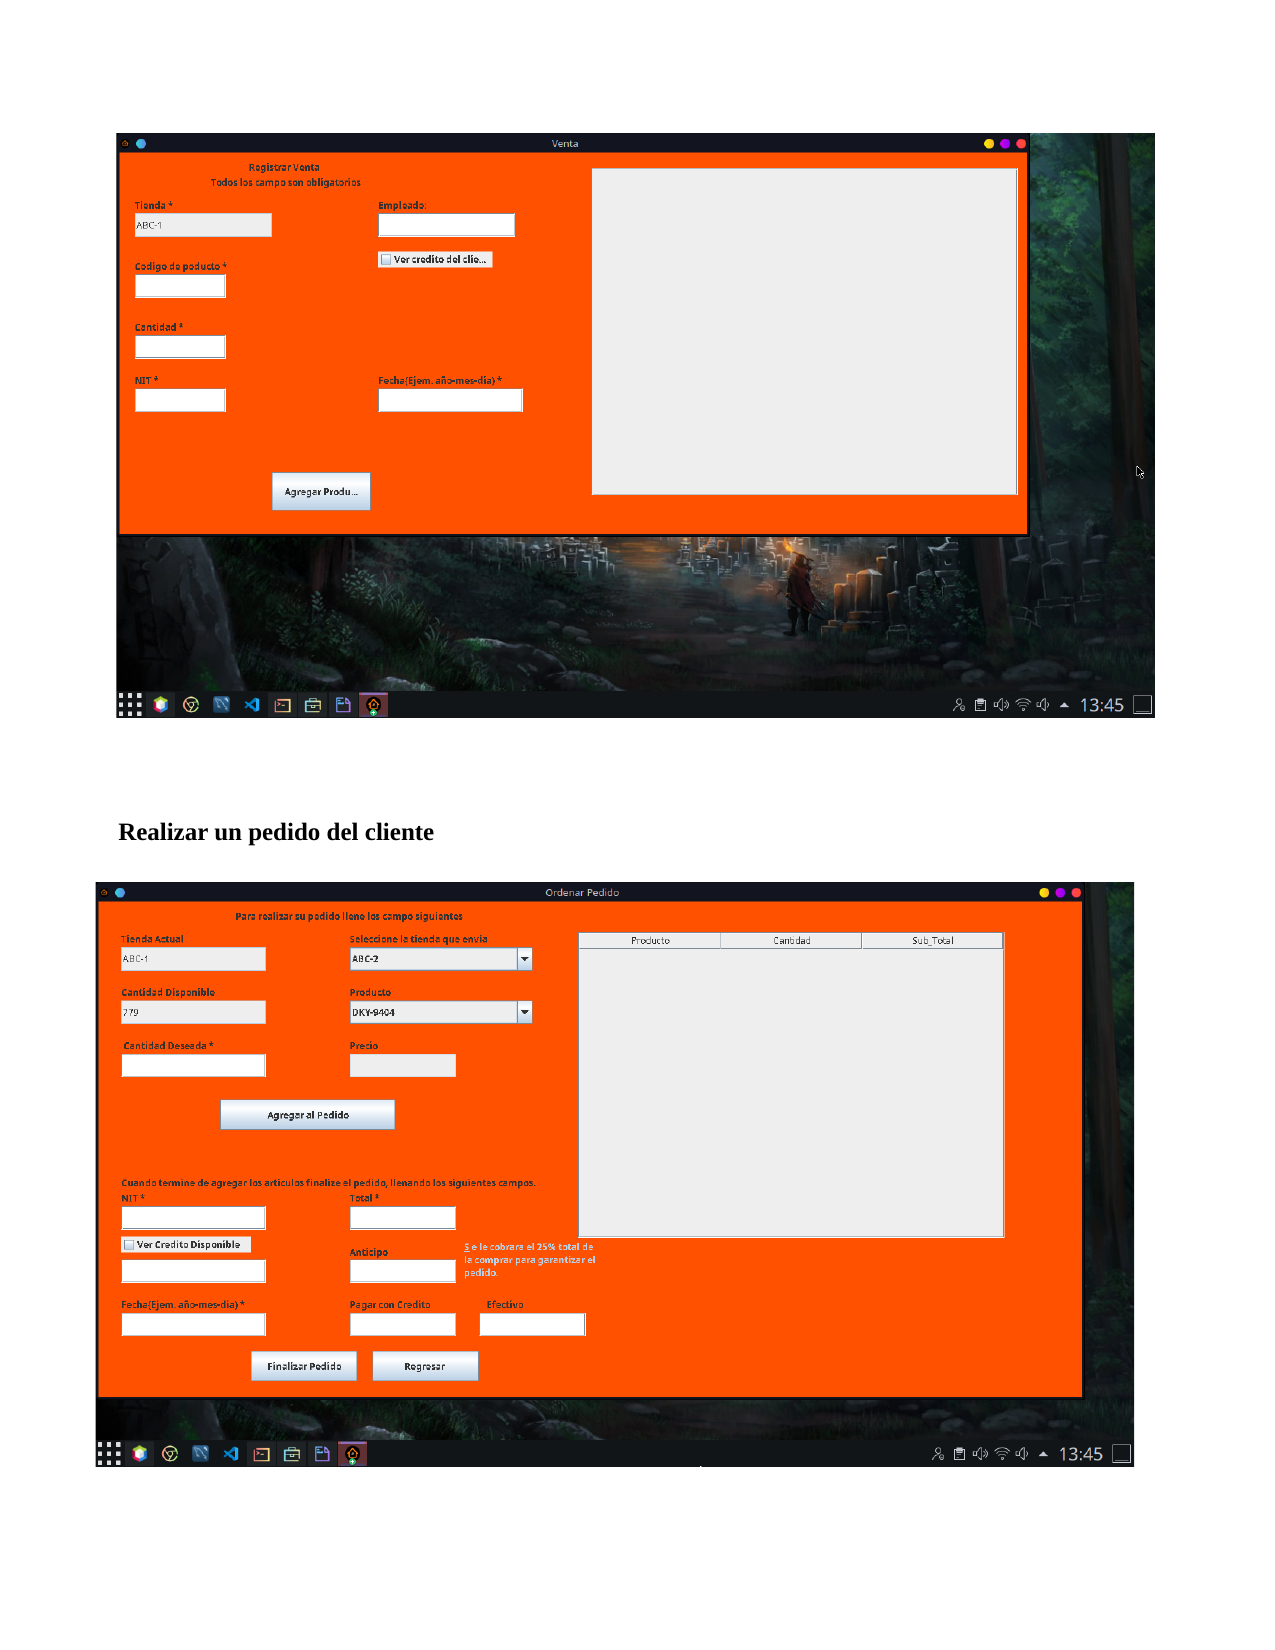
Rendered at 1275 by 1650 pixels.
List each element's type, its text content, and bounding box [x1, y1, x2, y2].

text Realizar un pedido del cliente [118, 817, 1157, 846]
picture [116, 133, 1155, 718]
picture [95, 882, 1135, 1467]
